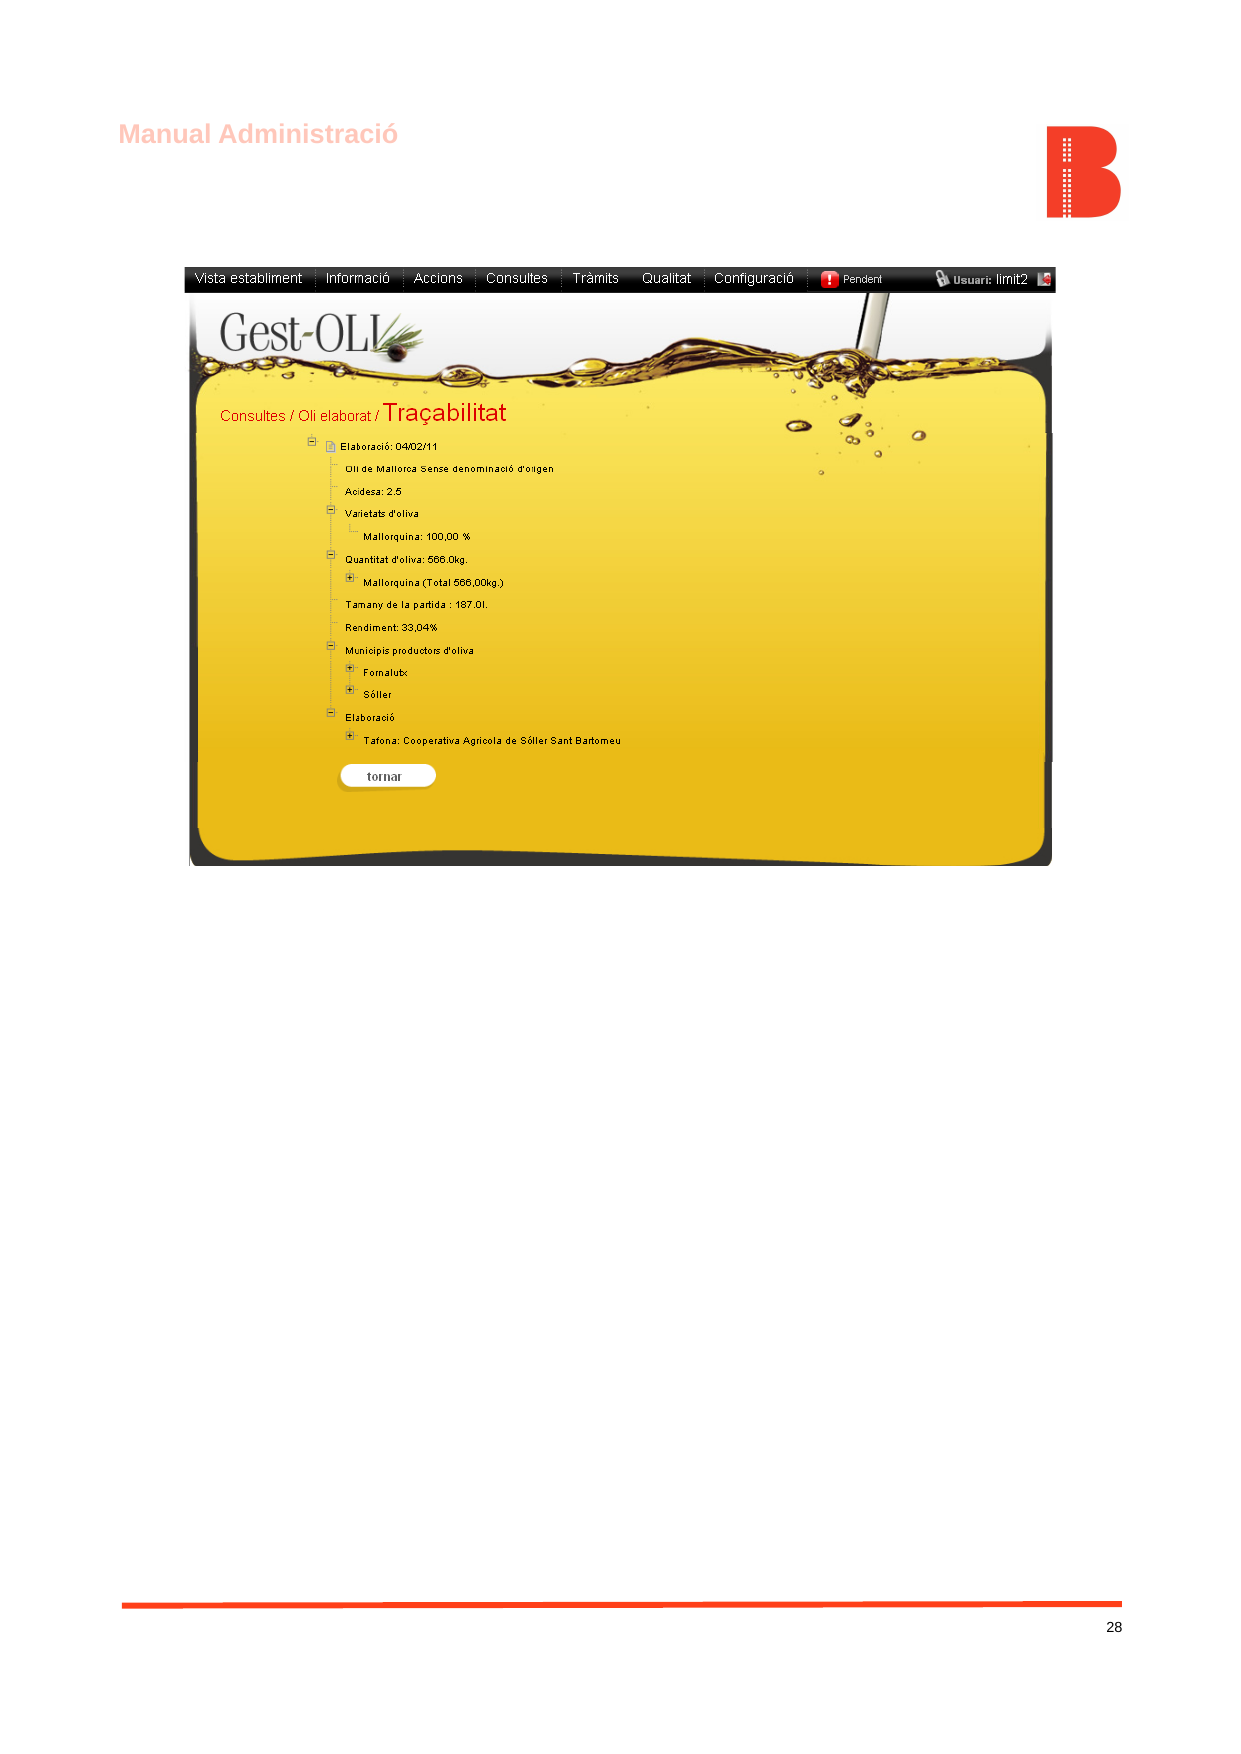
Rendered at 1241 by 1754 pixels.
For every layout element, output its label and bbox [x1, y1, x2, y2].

picture [1036, 124, 1130, 221]
picture [184, 267, 1056, 866]
